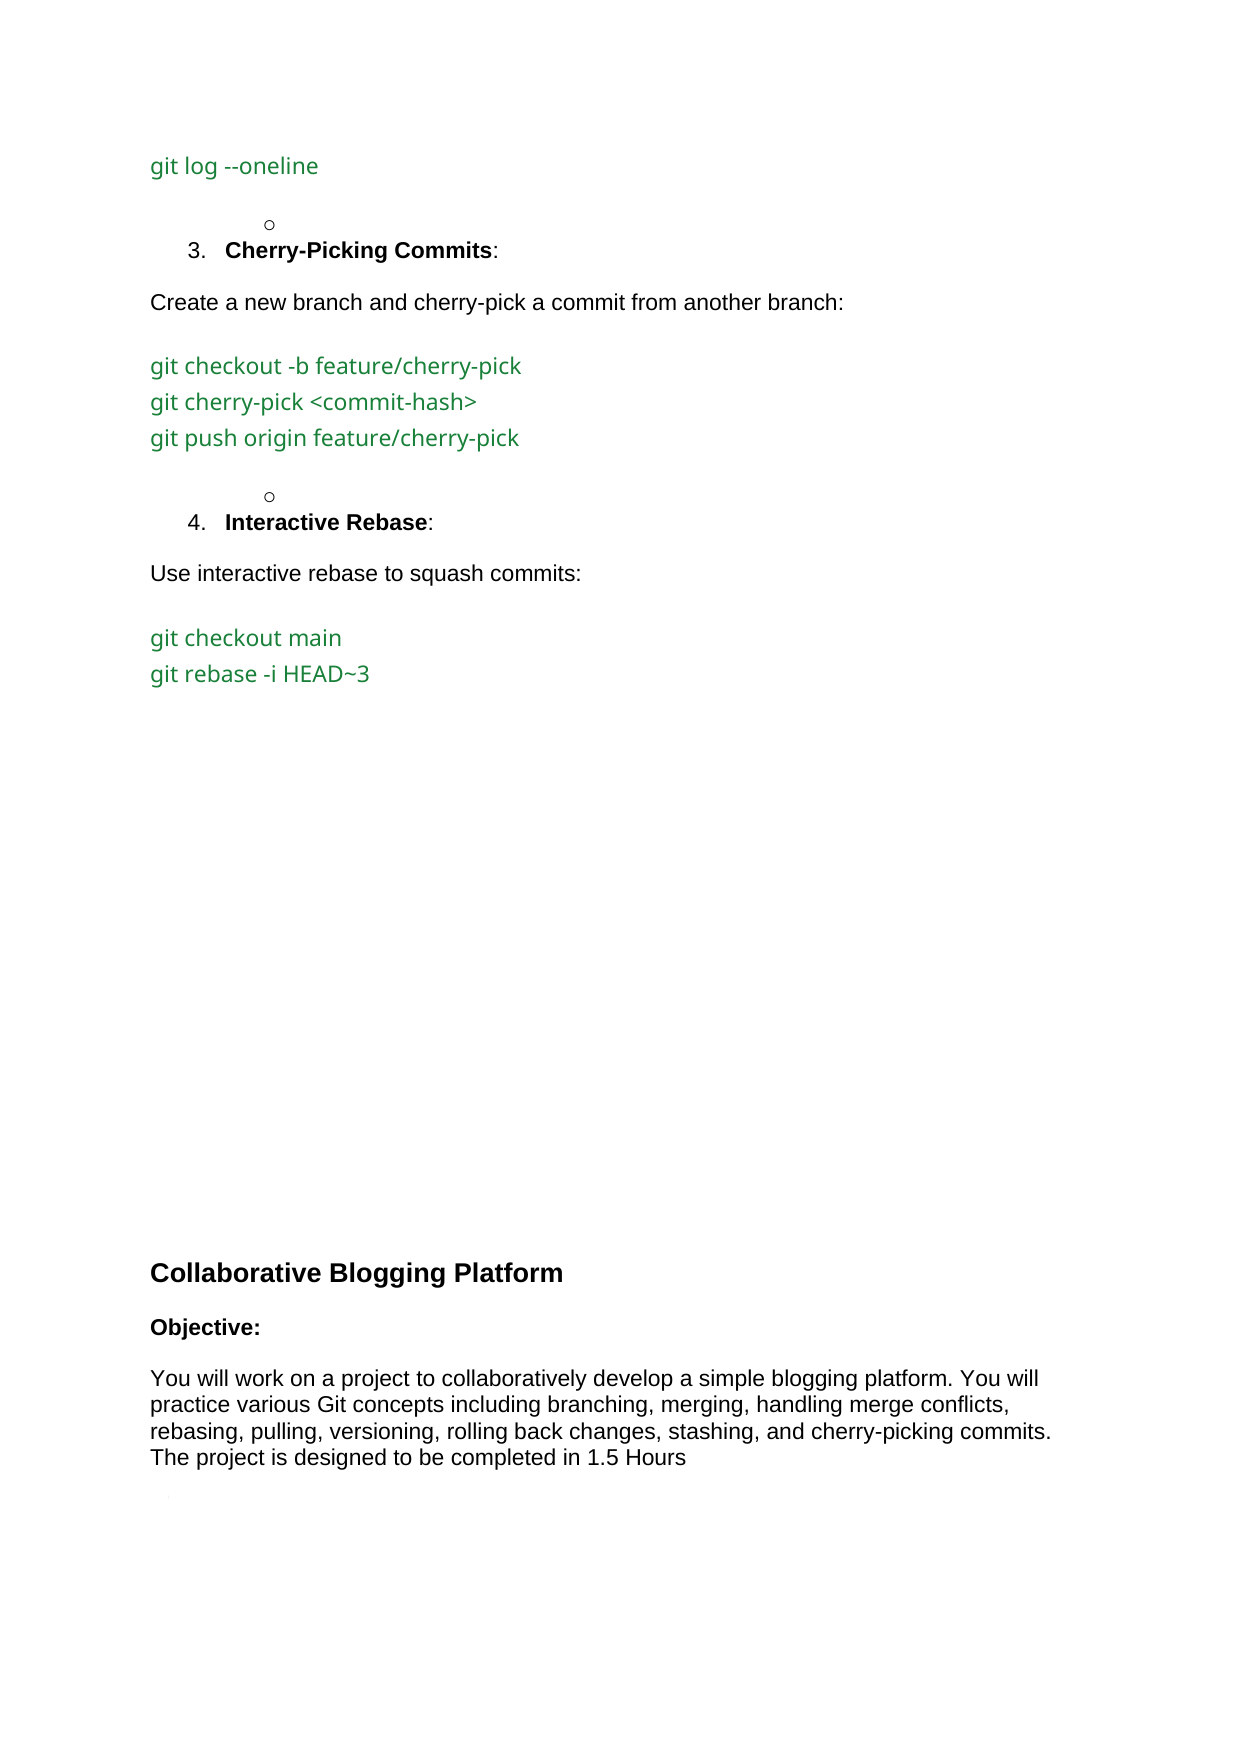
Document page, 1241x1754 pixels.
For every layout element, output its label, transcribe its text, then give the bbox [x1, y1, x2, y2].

text You will work on a project to collaboratively develop a simple blogging platform. You will practice various Git concepts including branching, merging, handling merge conflicts, rebasing, pulling, versioning, rolling back changes, stashing, and cherry-picking commits. The project is designed to be completed in 1.5 Hours [150, 1365, 1090, 1470]
text git cherry-pick <commit-hash> [150, 386, 1090, 417]
list Interactive Rebase: [187, 509, 1090, 535]
list Cherry-Picking Commits: [187, 237, 1090, 264]
text git log --oneline [150, 150, 1090, 181]
text Use interactive rebase to squash commits: git checkout main [150, 560, 1090, 653]
subtitle Collaborative Blogging Platform [150, 1257, 1090, 1289]
subtitle Objective: [150, 1314, 1090, 1340]
text git push origin feature/cherry-pick [150, 422, 1090, 453]
text Create a new branch and cherry-pick a commit from another branch: git checkout -b feature/cherry-pick [150, 289, 1090, 381]
text git rebase -i HEAD~3 [150, 658, 1090, 689]
